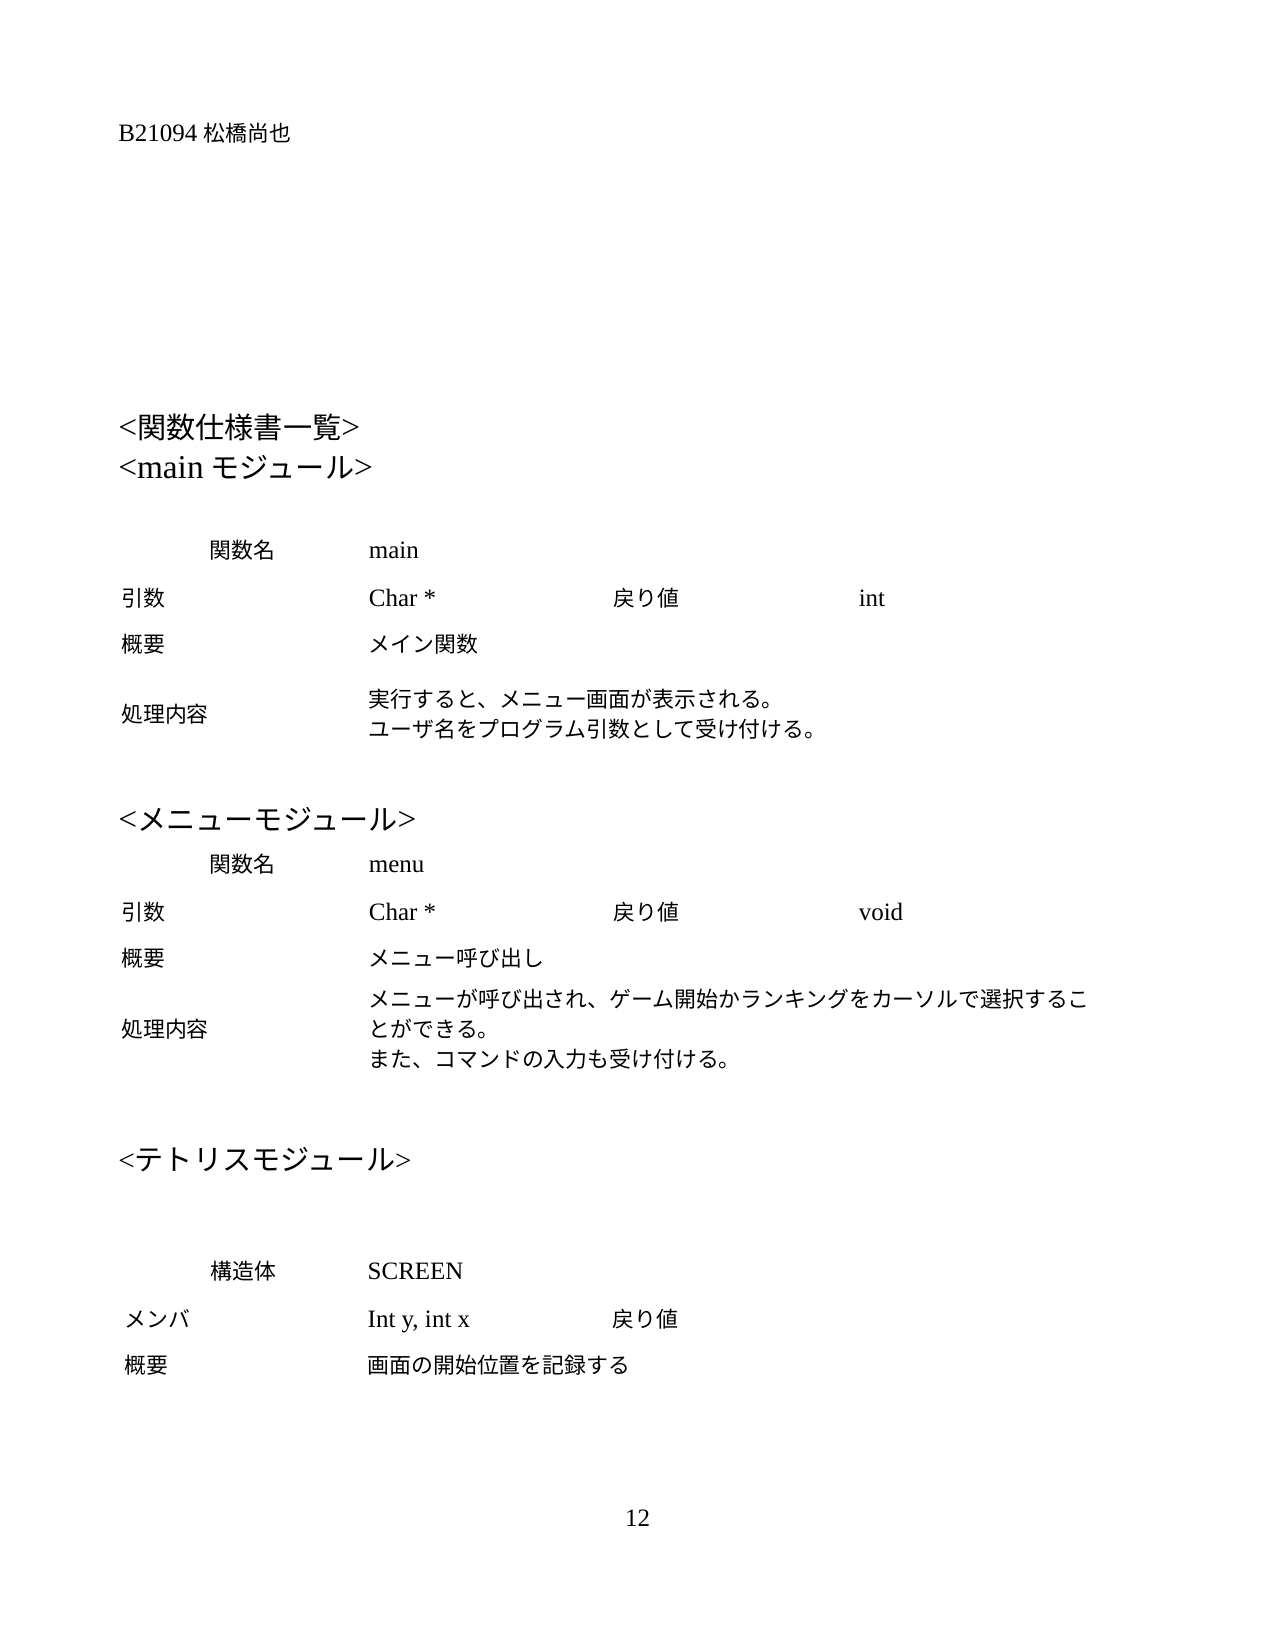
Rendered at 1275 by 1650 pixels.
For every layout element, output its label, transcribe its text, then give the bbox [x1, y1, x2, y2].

table_cell 引数 [118, 575, 366, 621]
table_cell void [856, 889, 1106, 935]
table_cell 概要 [122, 1342, 364, 1388]
table_cell 実行すると、メニュー画面が表示される。 ユーザ名をプログラム引数として受け付ける。 [366, 668, 1106, 761]
table_cell 概要 [118, 621, 366, 668]
table_cell 戻り値 [611, 575, 856, 621]
table_cell メニュー呼び出し [366, 935, 1106, 981]
table_cell Char * [366, 575, 611, 621]
table_cell 処理内容 [118, 668, 366, 761]
table_cell [855, 1295, 1106, 1342]
table_cell 処理内容 [118, 981, 366, 1077]
text <テトリスモジュール> [118, 1139, 1157, 1179]
table_header SCREEN [365, 1246, 1106, 1295]
table_cell 画面の開始位置を記録する [365, 1342, 1106, 1388]
table_header main [366, 525, 1106, 575]
text <関数仕様書一覧> [118, 407, 1157, 447]
table_cell Char * [366, 889, 611, 935]
table_cell int [856, 575, 1106, 621]
text <メニューモジュール> [118, 799, 1157, 839]
table_cell 概要 [118, 935, 366, 981]
table_header 構造体 [122, 1246, 364, 1295]
table_cell メニューが呼び出され、ゲーム開始かランキングをカーソルで選択することができる。 また、コマンドの入力も受け付ける。 [366, 981, 1106, 1077]
table_cell メイン関数 [366, 621, 1106, 668]
table_cell メンバ [122, 1295, 364, 1342]
table_header 関数名 [118, 839, 366, 888]
table_header 関数名 [118, 525, 366, 575]
text <mainモジュール> [118, 447, 1157, 487]
table_cell Int y, int x [365, 1295, 609, 1342]
table_cell 戻り値 [611, 889, 856, 935]
table_cell 引数 [118, 889, 366, 935]
table_cell 戻り値 [610, 1295, 854, 1342]
table_header menu [366, 839, 1106, 888]
